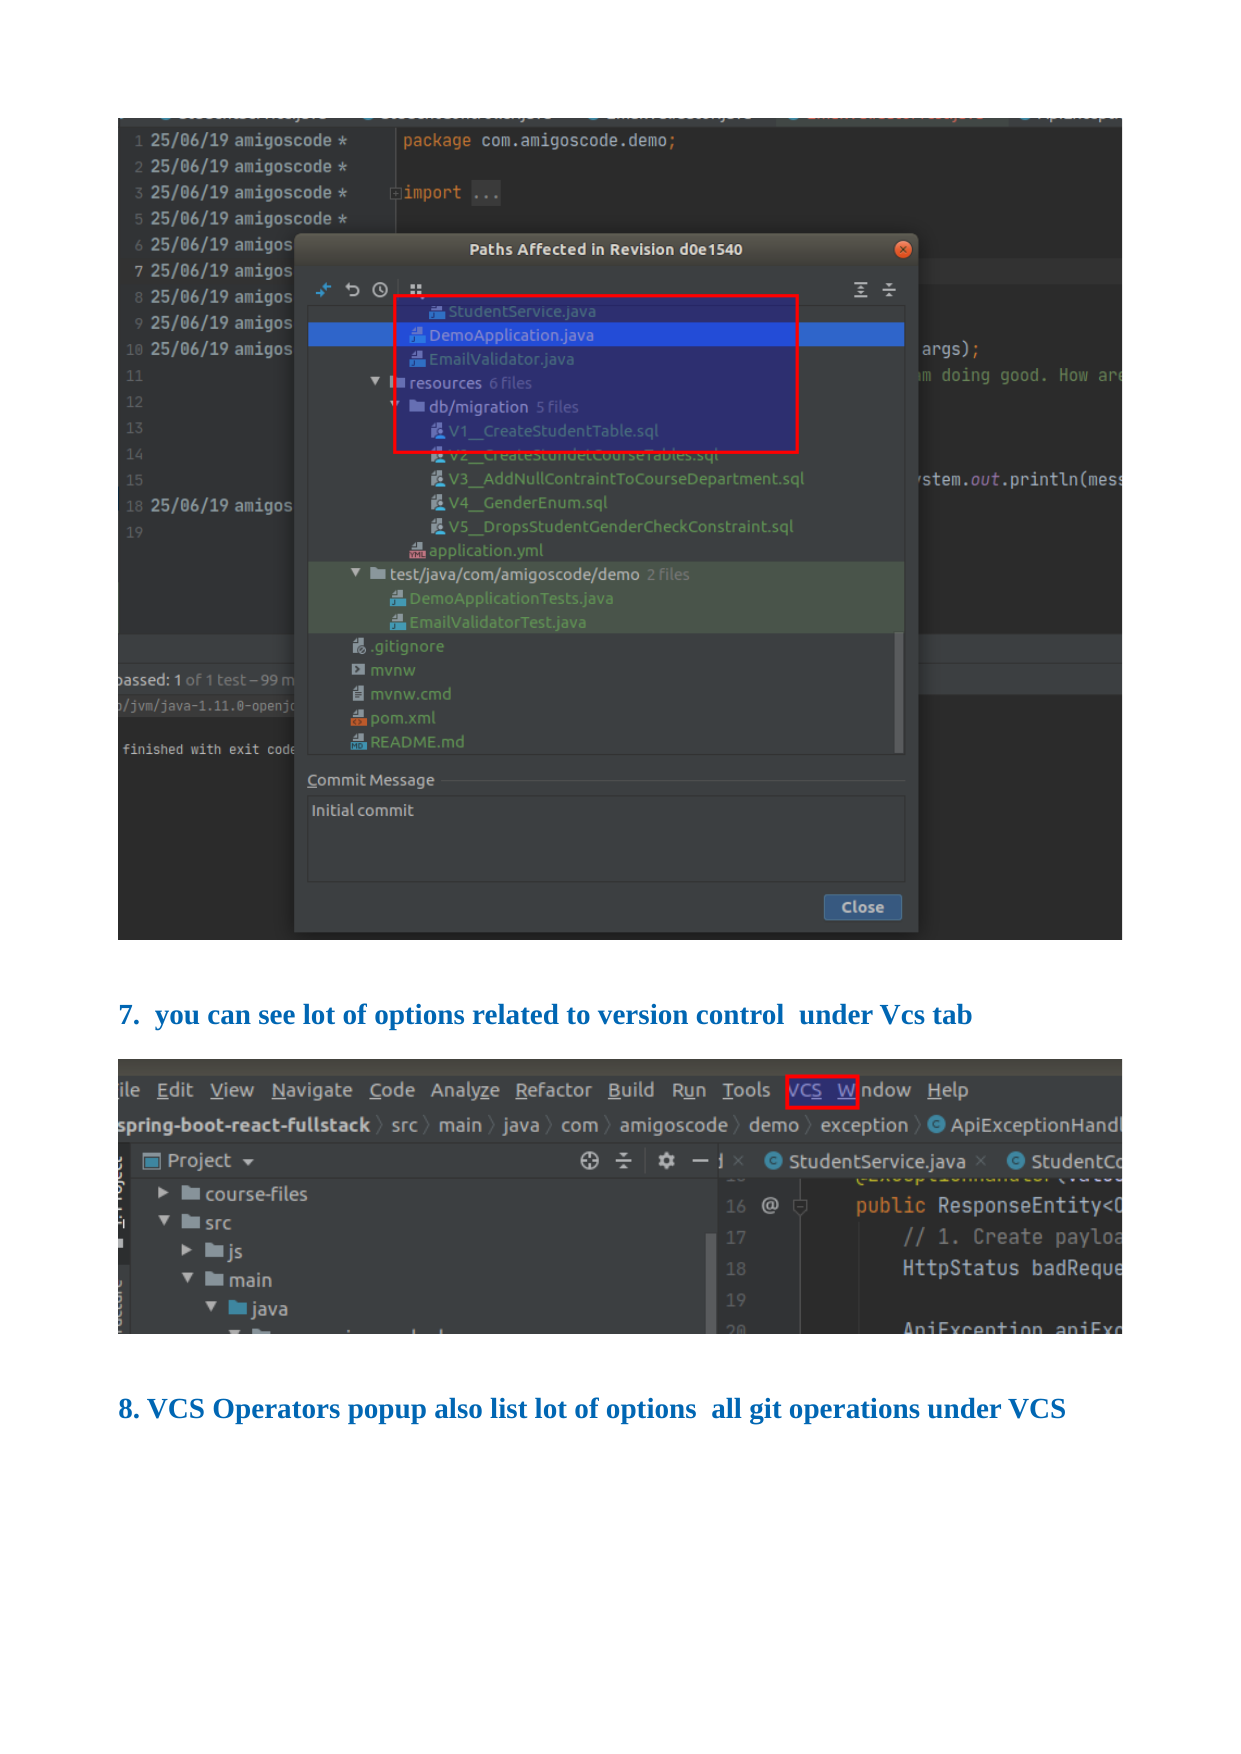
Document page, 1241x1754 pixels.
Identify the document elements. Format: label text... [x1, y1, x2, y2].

text 8. VCS Operators popup also list lot of options all git operations under VCS [118, 1391, 1122, 1425]
picture [118, 118, 1123, 940]
picture [118, 1059, 1123, 1334]
text 7. you can see lot of options related to version control under Vcs tab [118, 997, 1122, 1031]
